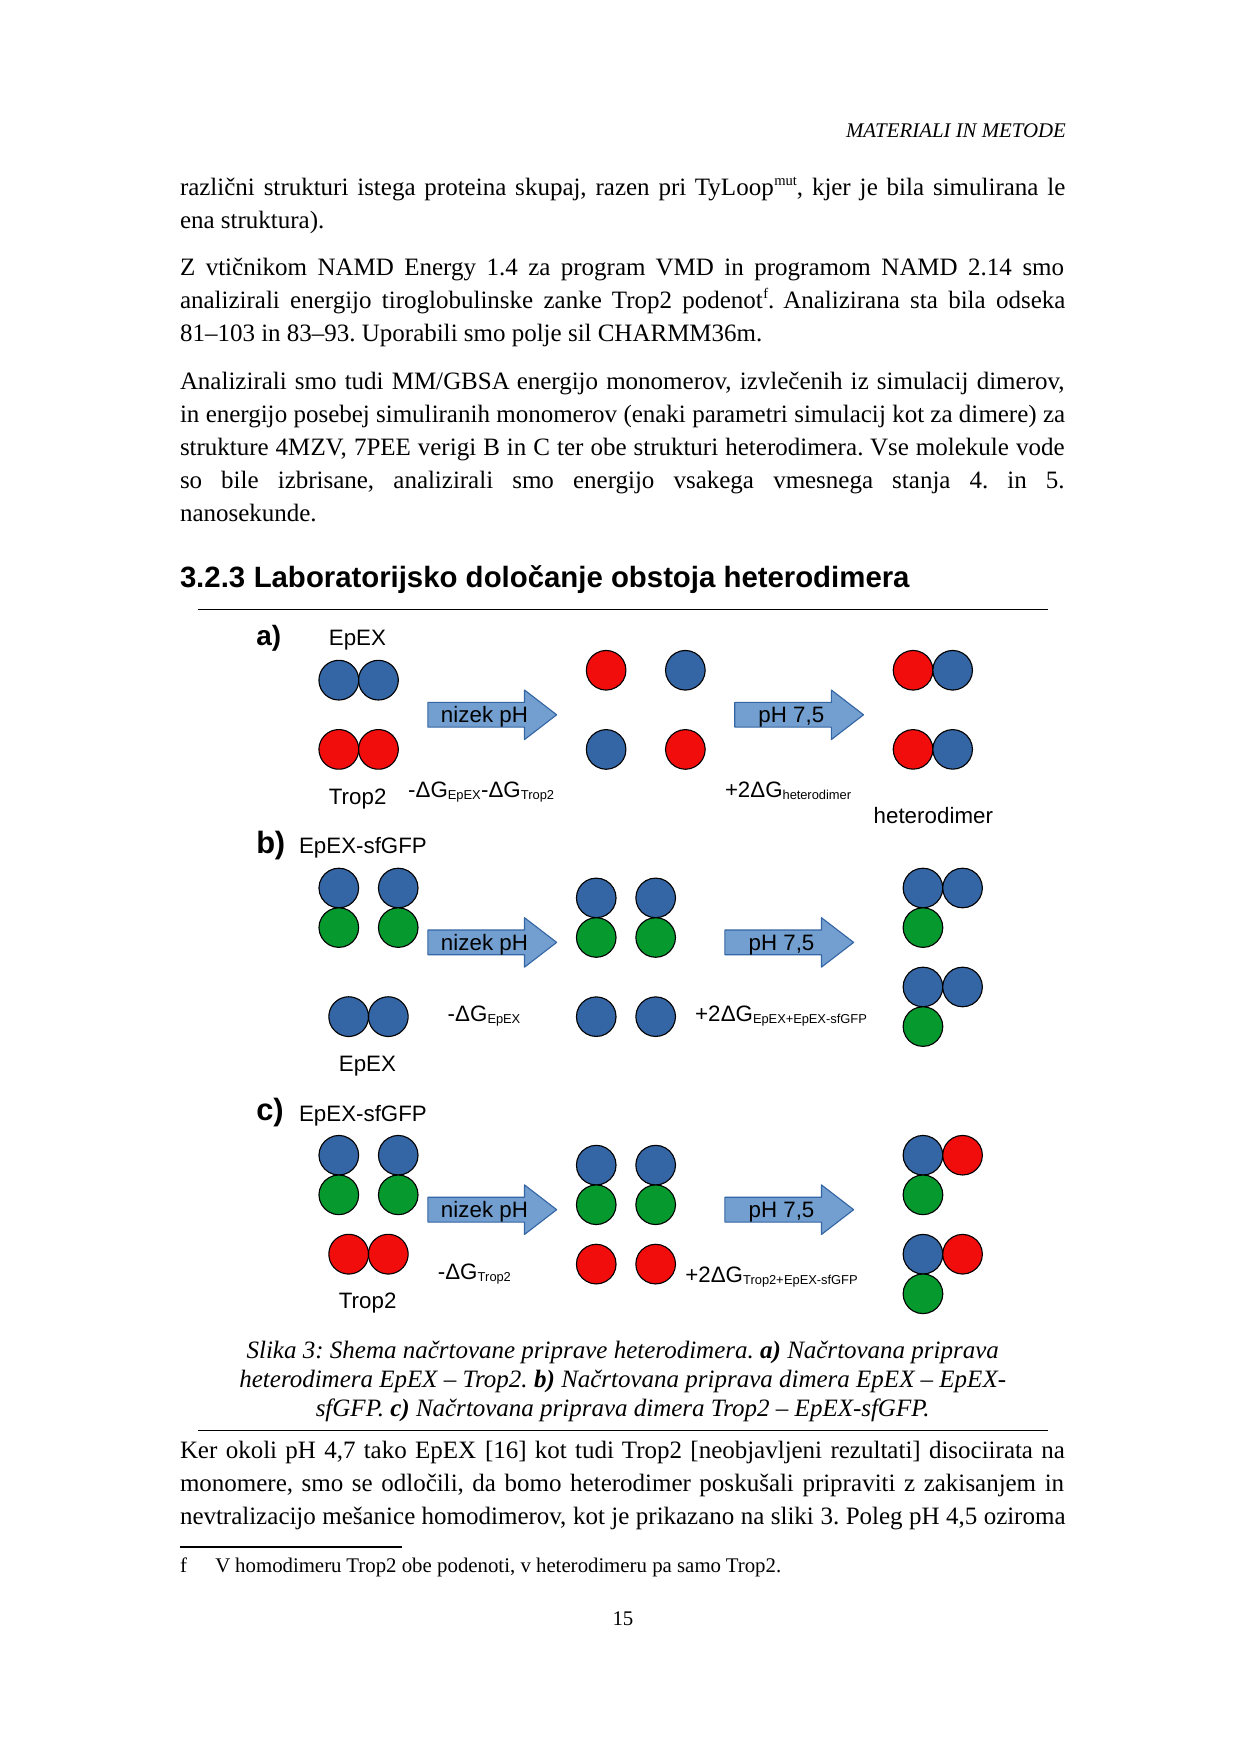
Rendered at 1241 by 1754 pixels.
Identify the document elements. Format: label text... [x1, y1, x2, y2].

text Ker okoli pH 4,7 tako EpEX [16] kot tudi Trop2 [neobjavljeni rezultati] disociirata na monomere, smo se odločili, da bomo heterodimer poskušali pripraviti z zakisanjem in nevtralizacijo mešanice homodimerov, kot je prikazano na sliki 3. Poleg pH 4,5 oziroma [180, 606, 1066, 1529]
text različni strukturi istega proteina skupaj, razen pri TyLoopmut, kjer je bila simulirana le ena struktura). [180, 172, 1066, 233]
subtitle Laboratorijsko določanje obstoja heterodimera [180, 560, 1066, 594]
text Slika 3: Shema načrtovane priprave heterodimera. a) Načrtovana priprava heterodimera EpEX – Trop2. b) Načrtovana priprava dimera EpEX – EpEX-sfGFP. c) Načrtovana priprava dimera Trop2 – EpEX-sfGFP. [206, 631, 1039, 1422]
text V homodimeru Trop2 obe podenoti, v heterodimeru pa samo Trop2. [180, 1553, 1066, 1577]
text Z vtičnikom NAMD Energy 1.4 za program VMD in programom NAMD 2.14 smo analizirali energijo tiroglobulinske zanke Trop2 podenot. Analizirana sta bila odseka 81–103 in 83–93. Uporabili smo polje sil CHARMM36m. [180, 252, 1066, 347]
text Analizirali smo tudi MM/GBSA energijo monomerov, izvlečenih iz simulacij dimerov, in energijo posebej simuliranih monomerov (enaki parametri simulacij kot za dimere) za strukture 4MZV, 7PEE verigi B in C ter obe strukturi heterodimera. Vse molekule vode so bile izbrisane, analizirali smo energijo vsakega vmesnega stanja 4. in 5. nanosekunde. [180, 366, 1066, 527]
